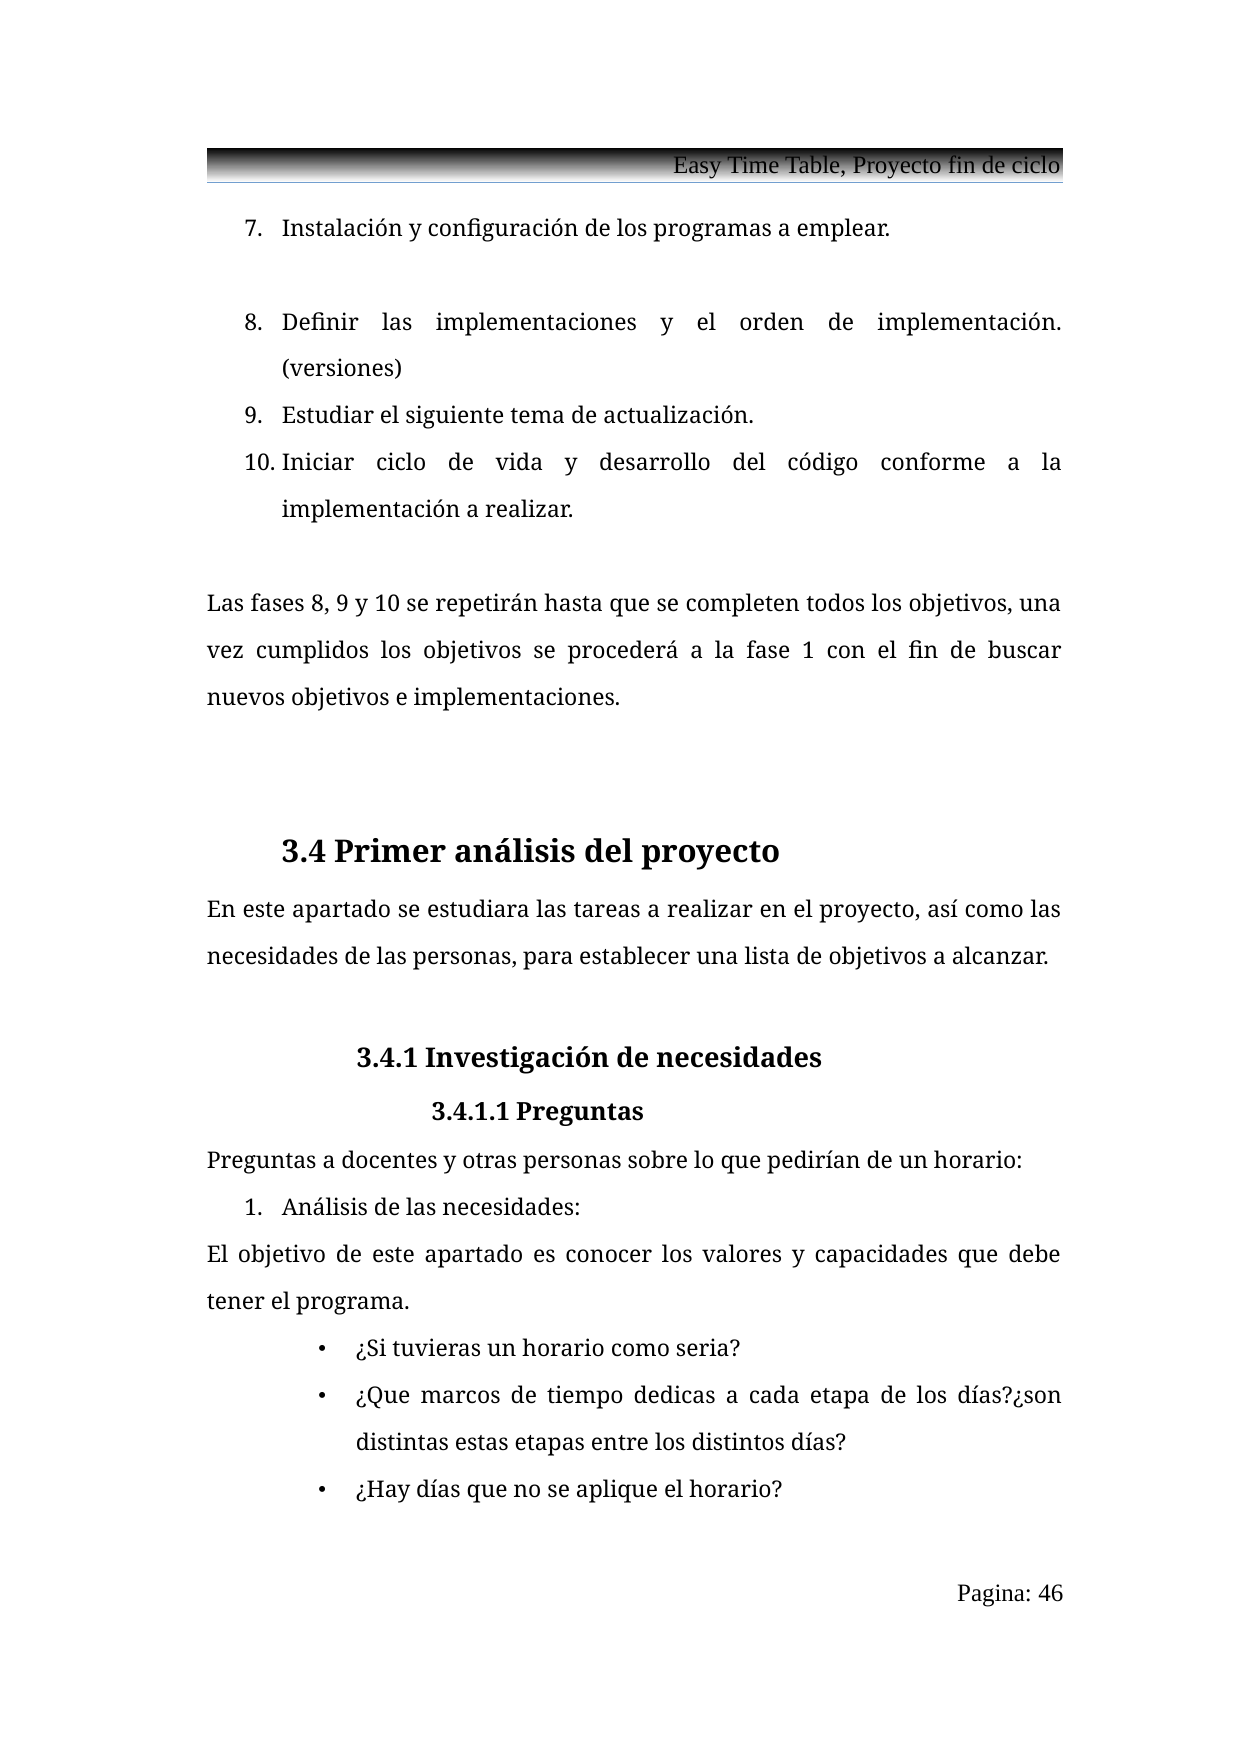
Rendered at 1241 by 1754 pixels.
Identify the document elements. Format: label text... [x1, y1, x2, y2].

list Instalación y configuración de los programas a emplear. [244, 212, 1063, 243]
text Las fases 8, 9 y 10 se repetirán hasta que se completen todos los objetivos, una vez cumplidos los objetivos se procederá a la fase 1 con el fin de buscar nuevos objetivos e implementaciones. [207, 587, 1063, 712]
text 3.4.1.1 Preguntas [207, 1093, 1063, 1127]
text 3.4.1 Investigación de necesidades [207, 1038, 1063, 1075]
list ¿Hay días que no se aplique el horario? [318, 1473, 1063, 1504]
list Iniciar ciclo de vida y desarrollo del código conforme a la implementación a realizar. [244, 446, 1063, 524]
list Estudiar el siguiente tema de actualización. [244, 399, 1063, 431]
text 3.4 Primer análisis del proyecto [207, 829, 1063, 872]
text Preguntas a docentes y otras personas sobre lo que pedirían de un horario: [207, 1144, 1063, 1176]
list Análisis de las necesidades: [244, 1191, 1063, 1223]
list ¿Que marcos de tiempo dedicas a cada etapa de los días?¿son distintas estas etapas entre los distintos días? [318, 1379, 1063, 1457]
list ¿Si tuvieras un horario como seria? [318, 1332, 1063, 1363]
list Definir las implementaciones y el orden de implementación. (versiones) [244, 306, 1063, 384]
text El objetivo de este apartado es conocer los valores y capacidades que debe tener el programa. [207, 1238, 1063, 1316]
text En este apartado se estudiara las tareas a realizar en el proyecto, así como las necesidades de las personas, para establecer una lista de objetivos a alcanzar. [207, 893, 1063, 971]
